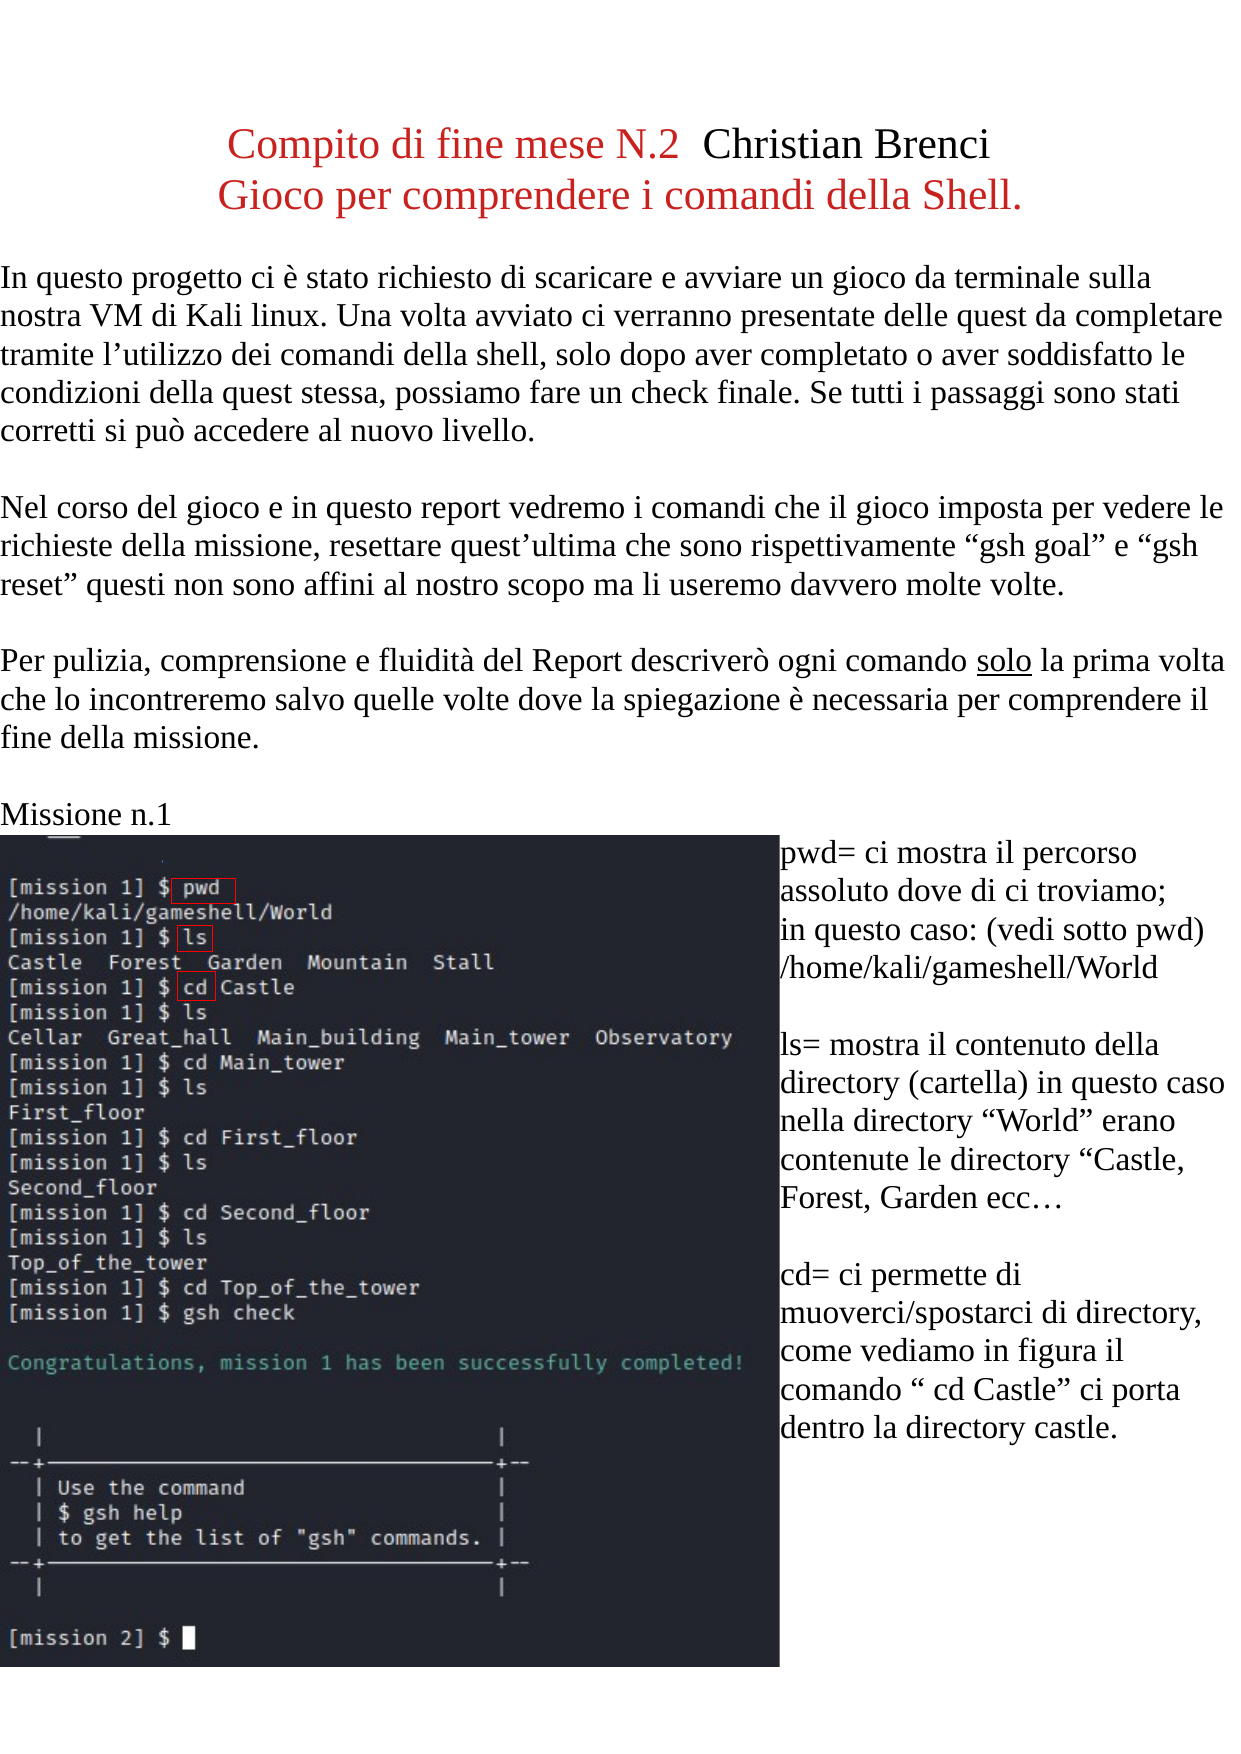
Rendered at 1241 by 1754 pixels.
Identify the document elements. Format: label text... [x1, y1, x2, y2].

text ls= mostra il contenuto della directory (cartella) in questo caso nella directory “World” erano contenute le directory “Castle, Forest, Garden ecc… [780, 1024, 1240, 1215]
text in questo caso: (vedi sotto pwd) /home/kali/gameshell/World [780, 909, 1240, 985]
text Nel corso del gioco e in questo report vedremo i comandi che il gioco imposta per vedere le richieste della missione, resettare quest’ultima che sono rispettivamente “gsh goal” e “gsh reset” questi non sono affini al nostro scopo ma li useremo davvero molte volte. [0, 487, 1240, 602]
picture [0, 835, 780, 1667]
text Gioco per comprendere i comandi della Shell. [0, 168, 1240, 219]
text In questo progetto ci è stato richiesto di scaricare e avviare un gioco da terminale sulla nostra VM di Kali linux. Una volta avviato ci verranno presentate delle quest da completare tramite l’utilizzo dei comandi della shell, solo dopo aver completato o aver soddisfatto le condizioni della quest stessa, possiamo fare un check finale. Se tutti i passaggi sono stati corretti si può accedere al nuovo livello. [0, 257, 1240, 449]
text Per pulizia, comprensione e fluidità del Report descriverò ogni comando solo la prima volta che lo incontreremo salvo quelle volte dove la spiegazione è necessaria per comprendere il fine della missione. [0, 640, 1240, 755]
text Compito di fine mese N.2 Christian Brenci [0, 118, 1240, 168]
text pwd= ci mostra il percorso assoluto dove di ci troviamo; [0, 832, 1240, 909]
text cd= ci permette di muoverci/spostarci di directory, come vediamo in figura il comando “ cd Castle” ci porta dentro la directory castle. [780, 1254, 1240, 1445]
text Missione n.1 [0, 794, 1240, 832]
